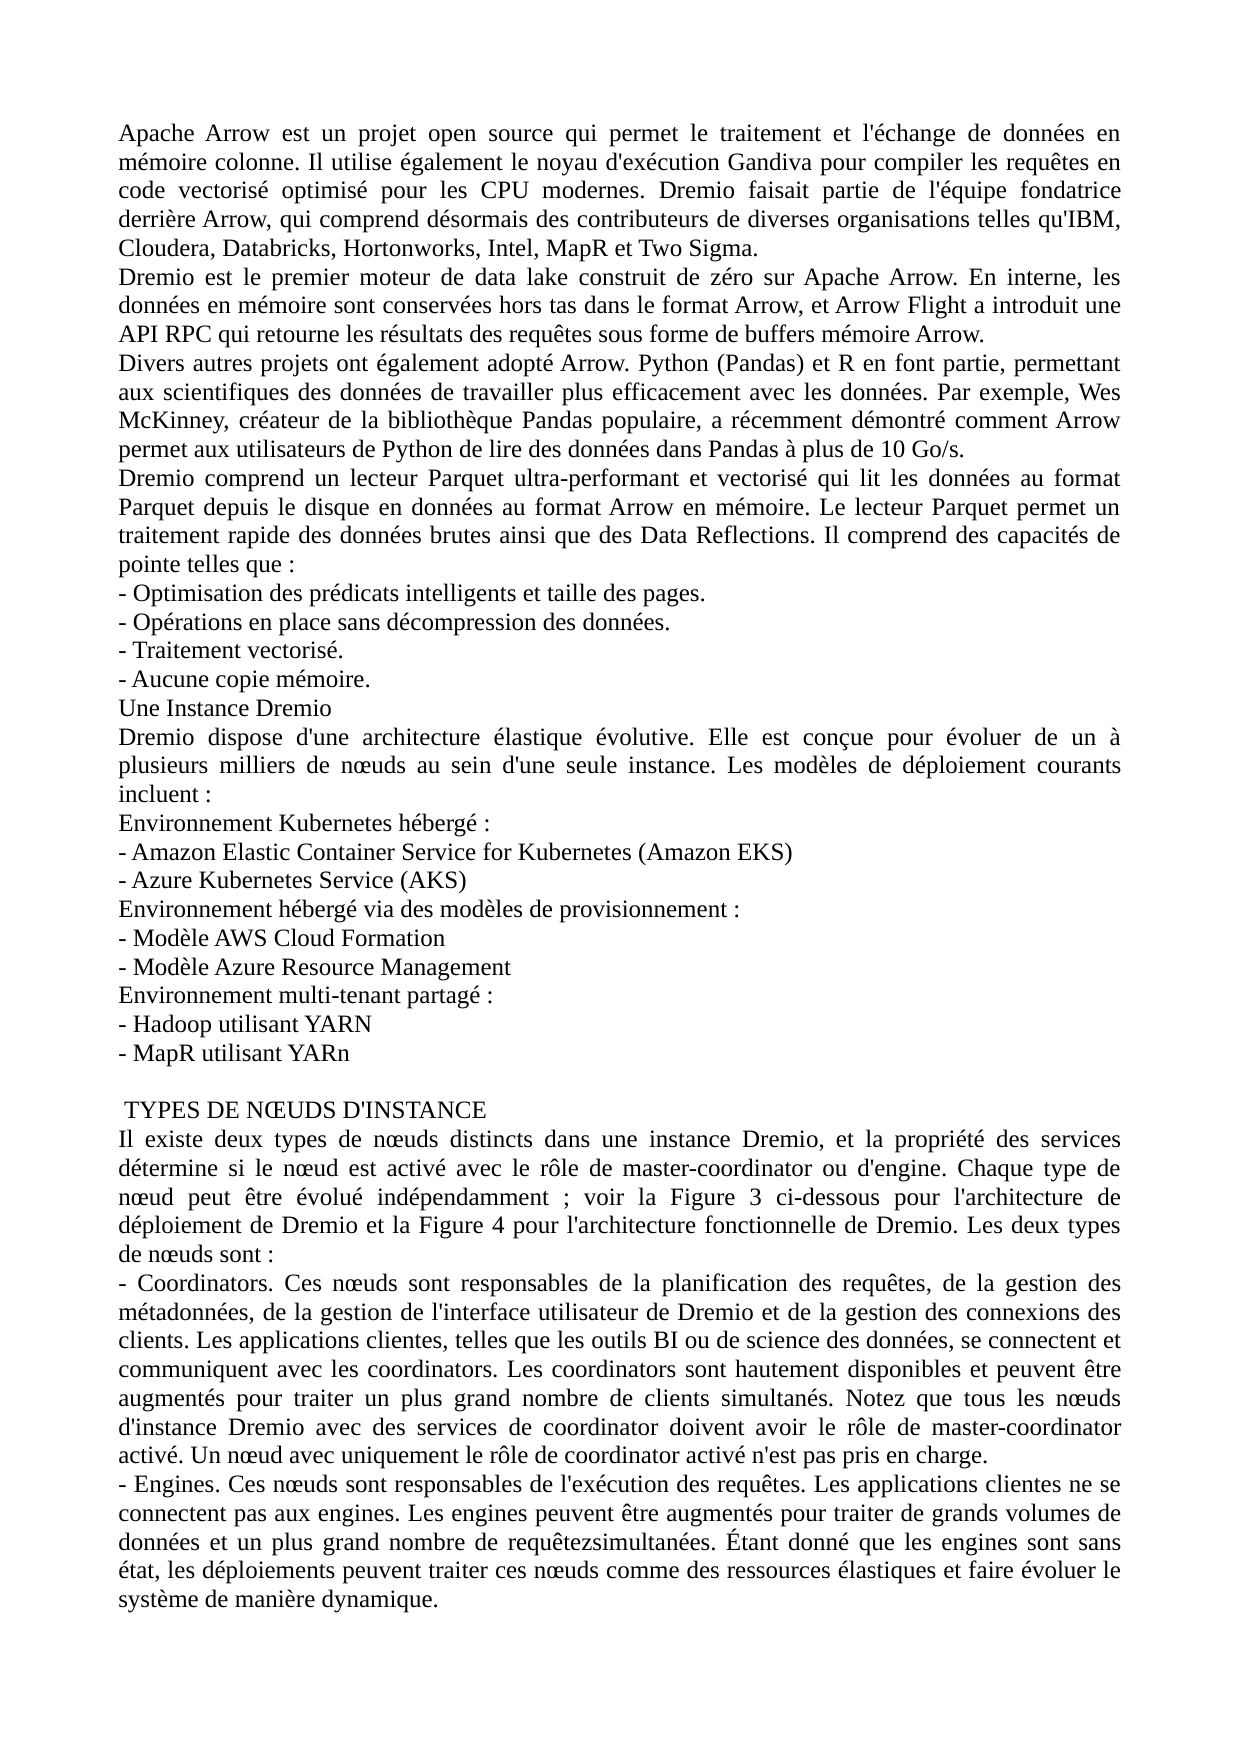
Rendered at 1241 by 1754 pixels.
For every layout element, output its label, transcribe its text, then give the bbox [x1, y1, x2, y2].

text - Aucune copie mémoire. [118, 664, 1122, 693]
text Dremio comprend un lecteur Parquet ultra-performant et vectorisé qui lit les données au format Parquet depuis le disque en données au format Arrow en mémoire. Le lecteur Parquet permet un traitement rapide des données brutes ainsi que des Data Reflections. Il comprend des capacités de pointe telles que : [118, 463, 1122, 578]
text Apache Arrow est un projet open source qui permet le traitement et l'échange de données en mémoire colonne. Il utilise également le noyau d'exécution Gandiva pour compiler les requêtes en code vectorisé optimisé pour les CPU modernes. Dremio faisait partie de l'équipe fondatrice derrière Arrow, qui comprend désormais des contributeurs de diverses organisations telles qu'IBM, Cloudera, Databricks, Hortonworks, Intel, MapR et Two Sigma. [118, 118, 1122, 262]
text - Coordinators. Ces nœuds sont responsables de la planification des requêtes, de la gestion des métadonnées, de la gestion de l'interface utilisateur de Dremio et de la gestion des connexions des clients. Les applications clientes, telles que les outils BI ou de science des données, se connectent et communiquent avec les coordinators. Les coordinators sont hautement disponibles et peuvent être augmentés pour traiter un plus grand nombre de clients simultanés. Notez que tous les nœuds d'instance Dremio avec des services de coordinator doivent avoir le rôle de master-coordinator activé. Un nœud avec uniquement le rôle de coordinator activé n'est pas pris en charge. [118, 1268, 1122, 1469]
text Environnement Kubernetes hébergé : [118, 808, 1122, 837]
text Dremio dispose d'une architecture élastique évolutive. Elle est conçue pour évoluer de un à plusieurs milliers de nœuds au sein d'une seule instance. Les modèles de déploiement courants incluent : [118, 722, 1122, 808]
text Environnement multi-tenant partagé : [118, 981, 1122, 1009]
text Il existe deux types de nœuds distincts dans une instance Dremio, et la propriété des services détermine si le nœud est activé avec le rôle de master-coordinator ou d'engine. Chaque type de nœud peut être évolué indépendamment ; voir la Figure 3 ci-dessous pour l'architecture de déploiement de Dremio et la Figure 4 pour l'architecture fonctionnelle de Dremio. Les deux types de nœuds sont : [118, 1124, 1122, 1268]
text Environnement hébergé via des modèles de provisionnement : [118, 894, 1122, 923]
text TYPES DE NŒUDS D'INSTANCE [118, 1096, 1122, 1124]
text - Traitement vectorisé. [118, 636, 1122, 664]
text - Optimisation des prédicats intelligents et taille des pages. [118, 578, 1122, 607]
text - Amazon Elastic Container Service for Kubernetes (Amazon EKS) [118, 837, 1122, 866]
text - Hadoop utilisant YARN [118, 1009, 1122, 1038]
text Divers autres projets ont également adopté Arrow. Python (Pandas) et R en font partie, permettant aux scientifiques des données de travailler plus efficacement avec les données. Par exemple, Wes McKinney, créateur de la bibliothèque Pandas populaire, a récemment démontré comment Arrow permet aux utilisateurs de Python de lire des données dans Pandas à plus de 10 Go/s. [118, 348, 1122, 463]
text Une Instance Dremio [118, 693, 1122, 722]
text - Modèle Azure Resource Management [118, 952, 1122, 981]
text - MapR utilisant YARn [118, 1038, 1122, 1067]
text - Opérations en place sans décompression des données. [118, 607, 1122, 636]
text Dremio est le premier moteur de data lake construit de zéro sur Apache Arrow. En interne, les données en mémoire sont conservées hors tas dans le format Arrow, et Arrow Flight a introduit une API RPC qui retourne les résultats des requêtes sous forme de buffers mémoire Arrow. [118, 262, 1122, 348]
text - Engines. Ces nœuds sont responsables de l'exécution des requêtes. Les applications clientes ne se connectent pas aux engines. Les engines peuvent être augmentés pour traiter de grands volumes de données et un plus grand nombre de requêtezsimultanées. Étant donné que les engines sont sans état, les déploiements peuvent traiter ces nœuds comme des ressources élastiques et faire évoluer le système de manière dynamique. [118, 1469, 1122, 1613]
text - Modèle AWS Cloud Formation [118, 923, 1122, 952]
text - Azure Kubernetes Service (AKS) [118, 866, 1122, 894]
